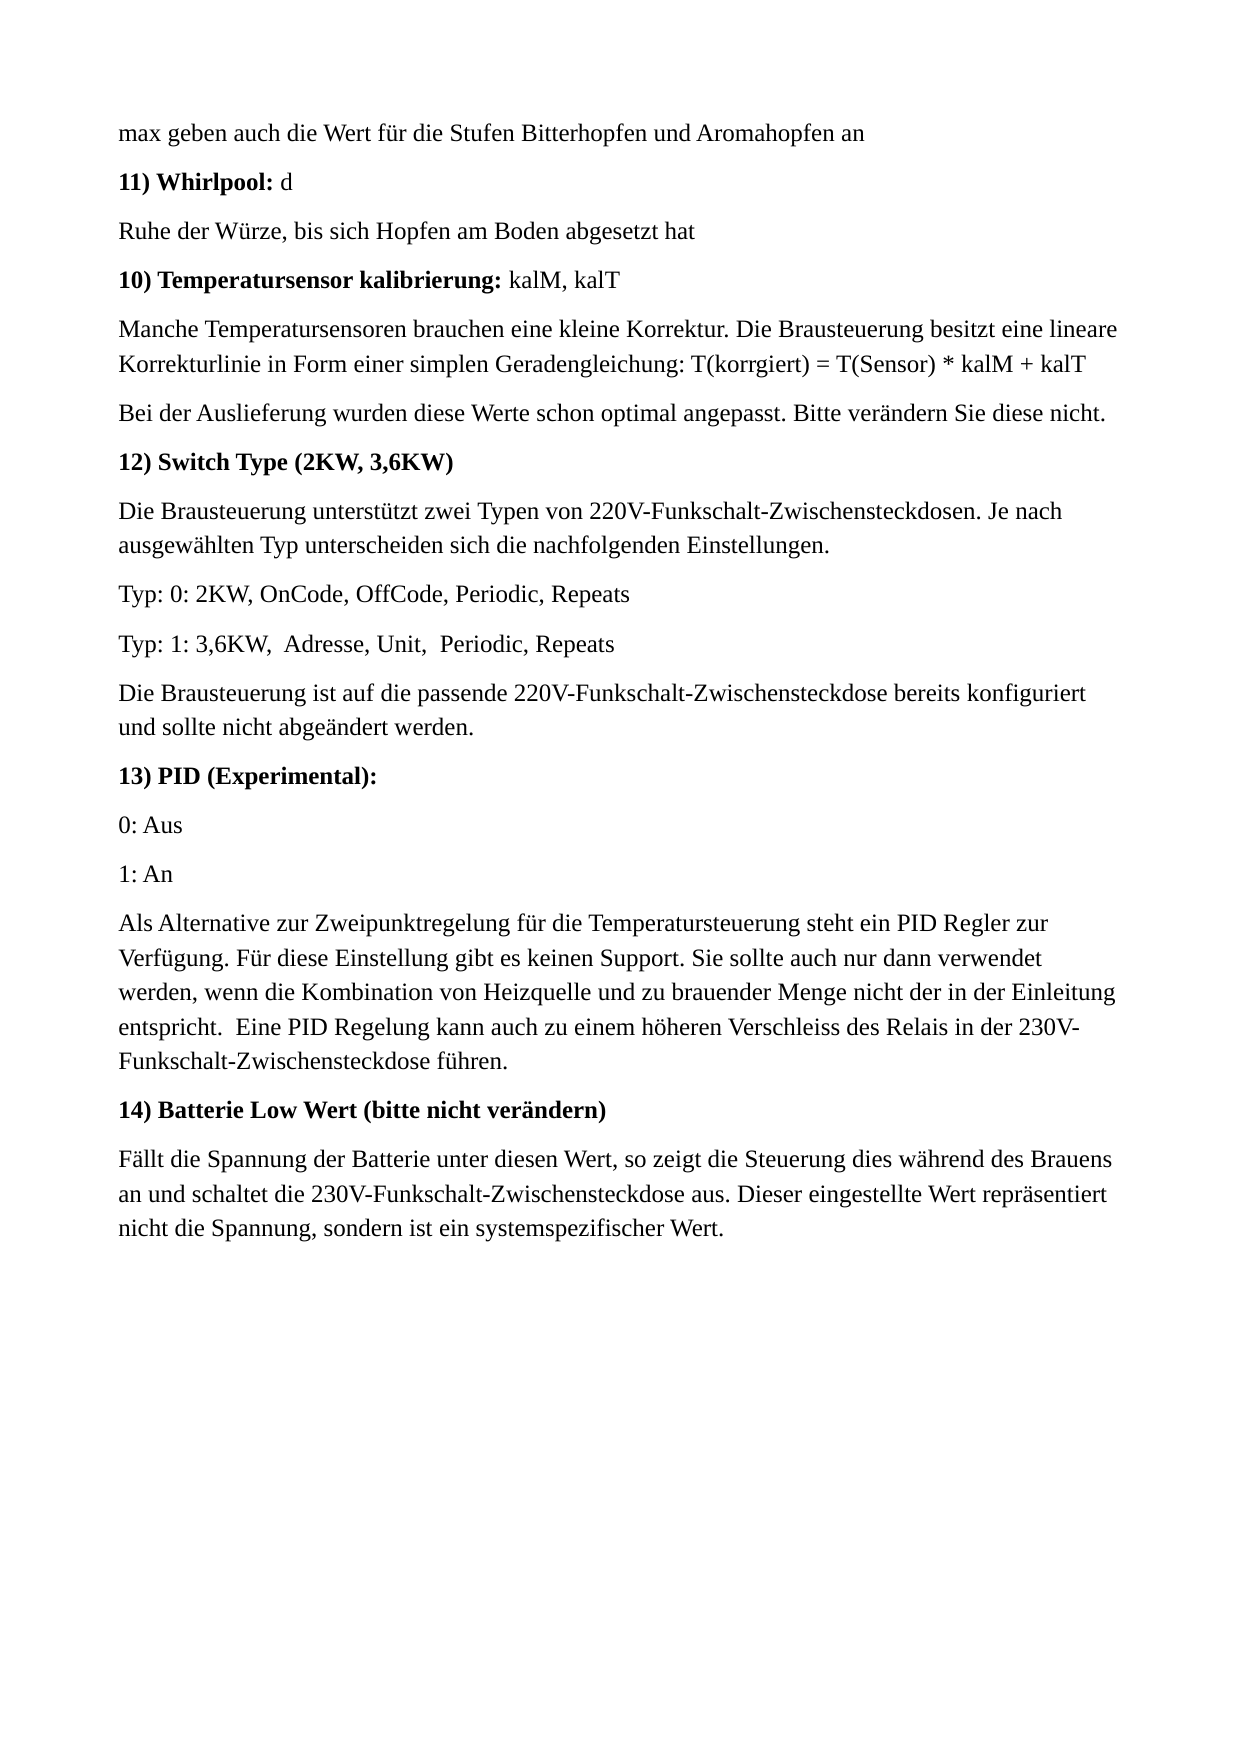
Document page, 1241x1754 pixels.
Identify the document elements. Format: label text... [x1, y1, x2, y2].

text 14) Batterie Low Wert (bitte nicht verändern) [118, 1095, 1122, 1124]
text Die Brausteuerung ist auf die passende 220V-Funkschalt-Zwischensteckdose bereits konfiguriert und sollte nicht abgeändert werden. [118, 678, 1122, 741]
text 10) Temperatursensor kalibrierung: kalM, kalT [118, 265, 1122, 294]
text Bei der Auslieferung wurden diese Werte schon optimal angepasst. Bitte verändern Sie diese nicht. [118, 398, 1122, 427]
text Manche Temperatursensoren brauchen eine kleine Korrektur. Die Brausteuerung besitzt eine lineare Korrekturlinie in Form einer simplen Geradengleichung: T(korrgiert) = T(Sensor) * kalM + kalT [118, 314, 1122, 378]
text 11) Whirlpool: d [118, 167, 1122, 196]
text 1: An [118, 859, 1122, 888]
text Ruhe der Würze, bis sich Hopfen am Boden abgesetzt hat [118, 216, 1122, 245]
text Typ: 0: 2KW, OnCode, OffCode, Periodic, Repeats [118, 579, 1122, 608]
text 0: Aus [118, 810, 1122, 839]
text Die Brausteuerung unterstützt zwei Typen von 220V-Funkschalt-Zwischensteckdosen. Je nach ausgewählten Typ unterscheiden sich die nachfolgenden Einstellungen. [118, 496, 1122, 559]
text Typ: 1: 3,6KW, Adresse, Unit, Periodic, Repeats [118, 629, 1122, 657]
text 13) PID (Experimental): [118, 761, 1122, 790]
text 12) Switch Type (2KW, 3,6KW) [118, 447, 1122, 476]
text Fällt die Spannung der Batterie unter diesen Wert, so zeigt die Steuerung dies während des Brauens an und schaltet die 230V-Funkschalt-Zwischensteckdose aus. Dieser eingestellte Wert repräsentiert nicht die Spannung, sondern ist ein systemspezifischer Wert. [118, 1144, 1122, 1242]
text max geben auch die Wert für die Stufen Bitterhopfen und Aromahopfen an [118, 118, 1122, 147]
text Als Alternative zur Zweipunktregelung für die Temperatursteuerung steht ein PID Regler zur Verfügung. Für diese Einstellung gibt es keinen Support. Sie sollte auch nur dann verwendet werden, wenn die Kombination von Heizquelle und zu brauender Menge nicht der in der Einleitung entspricht. Eine PID Regelung kann auch zu einem höheren Verschleiss des Relais in der 230V-Funkschalt-Zwischensteckdose führen. [118, 908, 1122, 1075]
